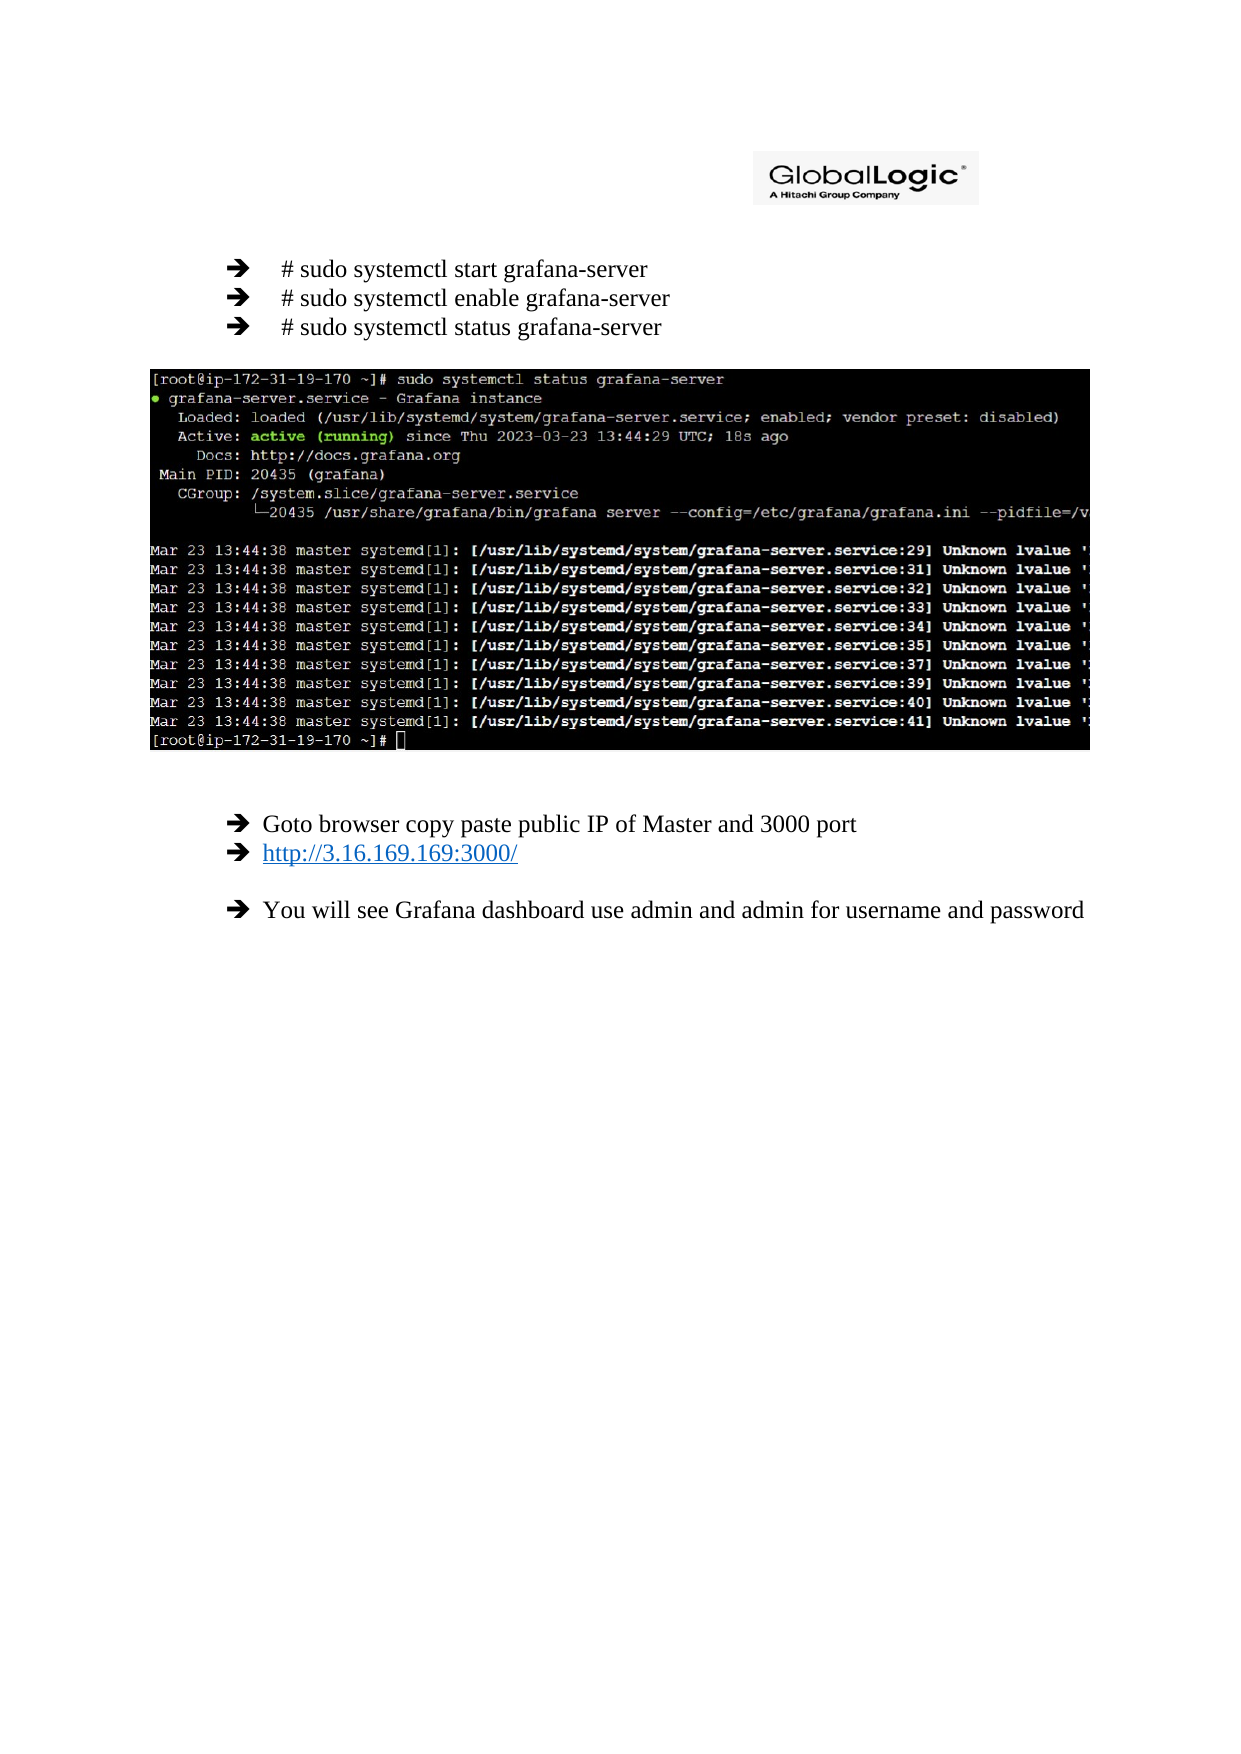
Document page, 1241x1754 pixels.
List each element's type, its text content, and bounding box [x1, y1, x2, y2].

list # sudo systemctl enable grafana-server [225, 283, 1090, 312]
list # sudo systemctl status grafana-server [225, 312, 1090, 341]
list http://3.16.169.169:3000/ [225, 838, 1090, 867]
picture [751, 150, 980, 206]
list Goto browser copy paste public IP of Master and 3000 port [225, 809, 1090, 838]
list # sudo systemctl start grafana-server [225, 254, 1090, 283]
picture [150, 369, 1090, 752]
list You will see Grafana dashboard use admin and admin for username and password [225, 896, 1090, 924]
